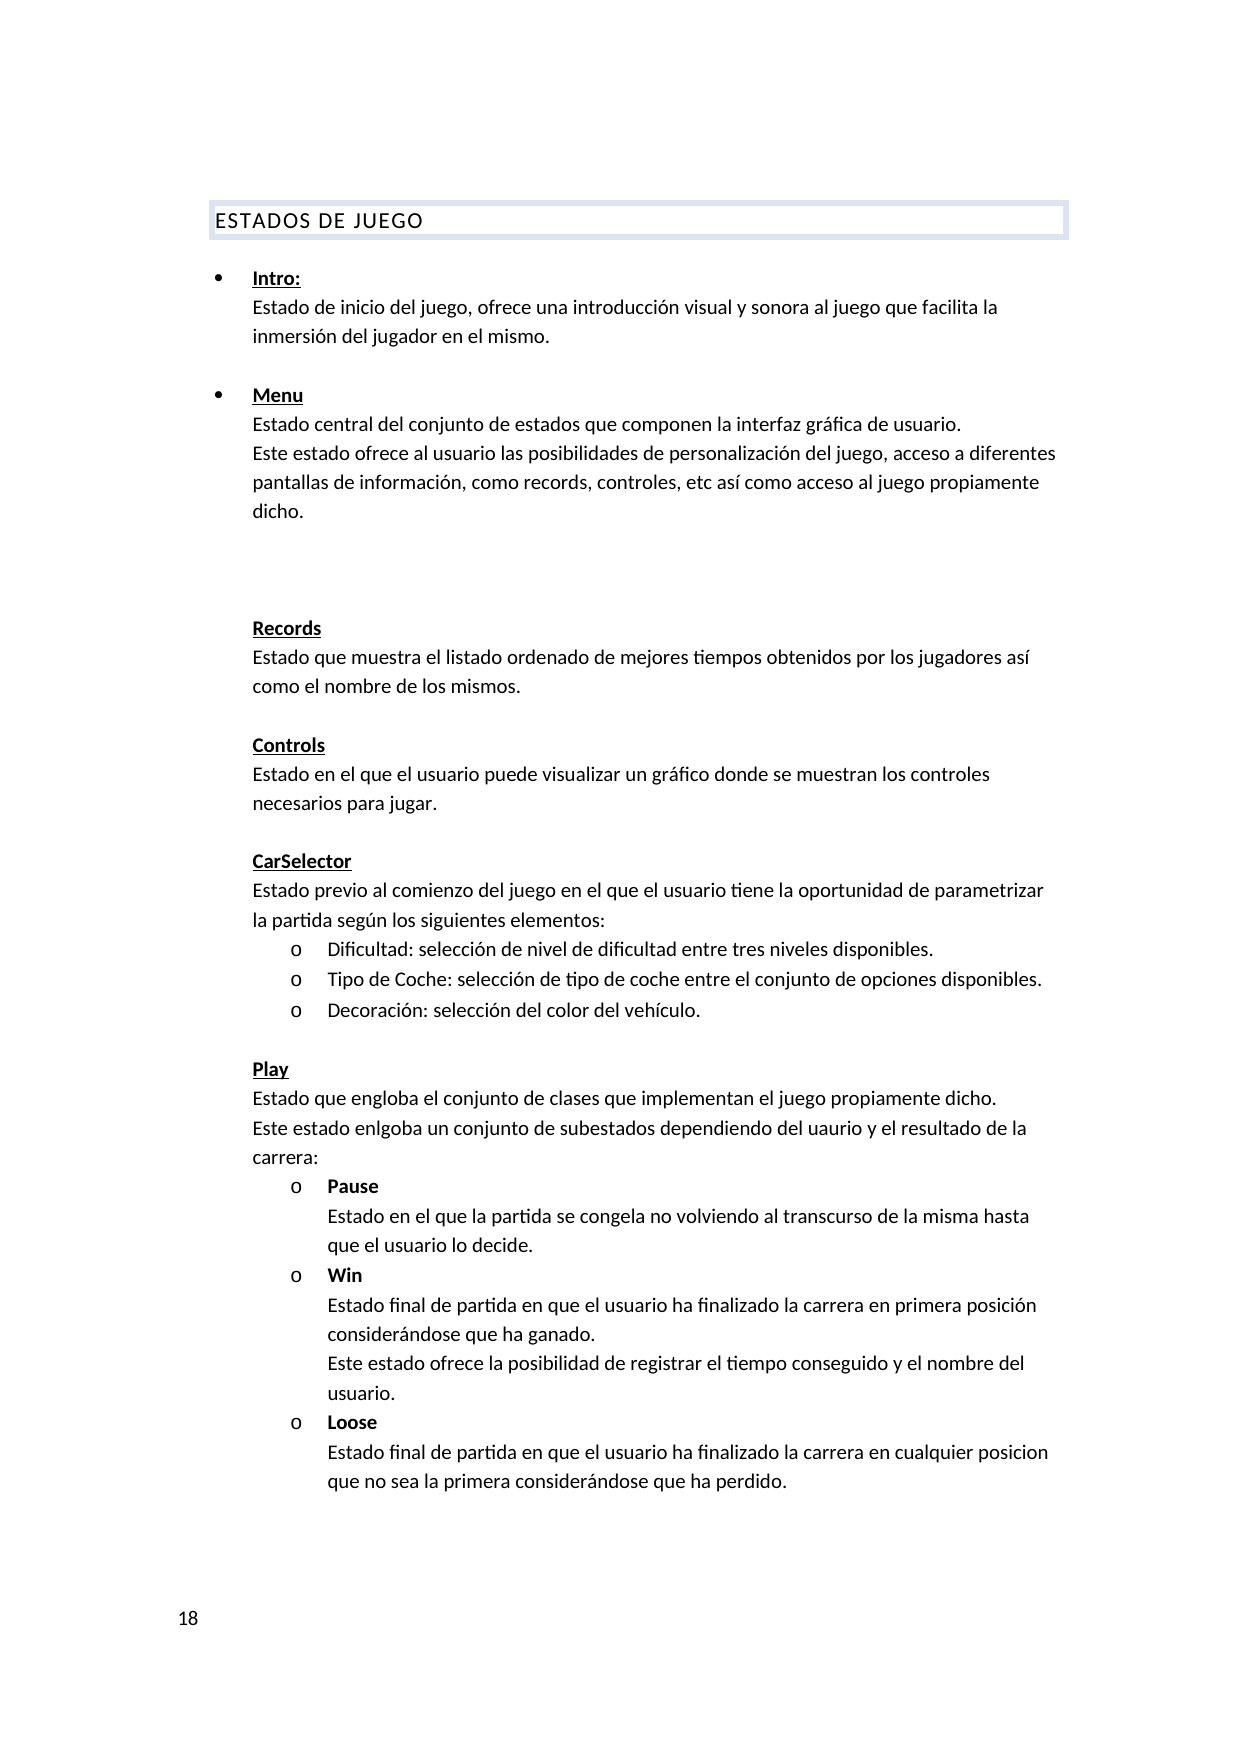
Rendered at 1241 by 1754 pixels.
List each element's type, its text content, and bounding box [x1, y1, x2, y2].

list Dificultad: selección de nivel de dificultad entre tres niveles disponibles. [290, 936, 1063, 962]
list Records [252, 615, 1063, 641]
list Estado central del conjunto de estados que componen la interfaz gráfica de usuario. [252, 411, 1063, 436]
list Estado en el que el usuario puede visualizar un gráfico donde se muestran los controles necesarios para jugar. [252, 761, 1063, 816]
list Controls [252, 732, 1063, 757]
subtitle Estados de Juego [215, 206, 1063, 234]
list Menu [215, 382, 1063, 407]
list Este estado ofrece la posibilidad de registrar el tiempo conseguido y el nombre del usuario. [327, 1351, 1063, 1405]
list Estado que engloba el conjunto de clases que implementan el juego propiamente dicho. [252, 1086, 1063, 1111]
list Tipo de Coche: selección de tipo de coche entre el conjunto de opciones disponibles. [290, 966, 1063, 993]
list Este estado ofrece al usuario las posibilidades de personalización del juego, acceso a diferentes pantallas de información, como records, controles, etc así como acceso al juego propiamente dicho. [252, 440, 1063, 524]
list Play [252, 1056, 1063, 1082]
list Estado previo al comienzo del juego en el que el usuario tiene la oportunidad de parametrizar la partida según los siguientes elementos: [252, 878, 1063, 932]
list Estado final de partida en que el usuario ha finalizado la carrera en cualquier posicion que no sea la primera considerándose que ha perdido. [327, 1439, 1063, 1494]
list Estado final de partida en que el usuario ha finalizado la carrera en primera posición considerándose que ha ganado. [327, 1292, 1063, 1347]
list Loose [290, 1409, 1063, 1435]
list CarSelector [252, 848, 1063, 874]
list Estado que muestra el listado ordenado de mejores tiempos obtenidos por los jugadores así como el nombre de los mismos. [252, 644, 1063, 699]
list Intro: [215, 265, 1063, 291]
list Pause [290, 1173, 1063, 1199]
list Estado de inicio del juego, ofrece una introducción visual y sonora al juego que facilita la inmersión del jugador en el mismo. [252, 294, 1063, 349]
list Win [290, 1262, 1063, 1288]
list Estado en el que la partida se congela no volviendo al transcurso de la misma hasta que el usuario lo decide. [327, 1203, 1063, 1258]
list Este estado enlgoba un conjunto de subestados dependiendo del uaurio y el resultado de la carrera: [252, 1115, 1063, 1169]
list Decoración: selección del color del vehículo. [290, 997, 1063, 1023]
